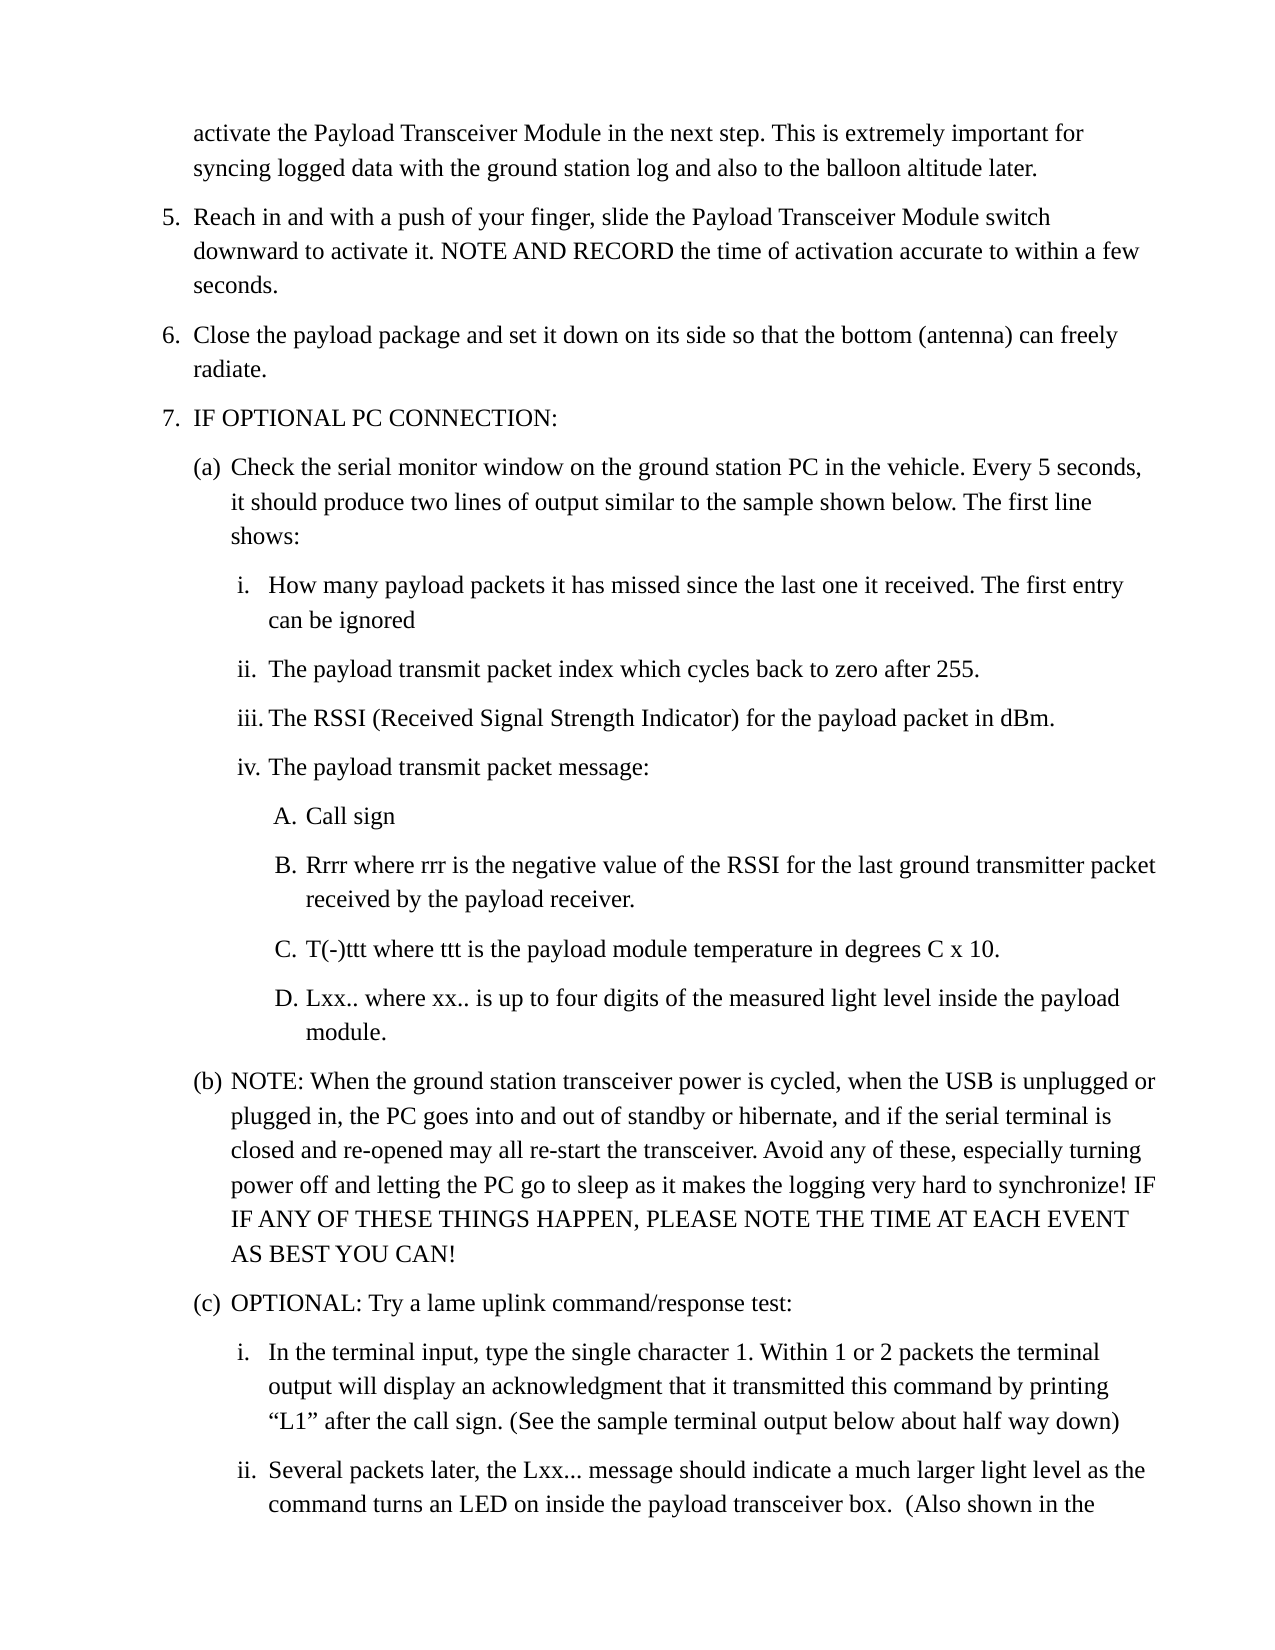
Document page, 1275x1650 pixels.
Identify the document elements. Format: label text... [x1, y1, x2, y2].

list OPTIONAL: Try a lame uplink command/response test: [193, 1288, 1157, 1316]
list In the terminal input, type the single character 1. Within 1 or 2 packets the terminal output will display an acknowledgment that it transmitted this command by printing “L1” after the call sign. (See the sample terminal output below about half way down) [231, 1337, 1157, 1434]
list Lxx.. where xx.. is up to four digits of the measured light level inside the payload module. [268, 983, 1157, 1046]
list The RSSI (Received Signal Strength Indicator) for the payload packet in dBm. [231, 703, 1157, 732]
list Close the payload package and set it down on its side so that the bottom (antenna) can freely radiate. [156, 320, 1157, 383]
list Several packets later, the Lxx... message should indicate a much larger light level as the command turns an LED on inside the payload transceiver box. (Also shown in the [231, 1455, 1157, 1518]
list How many payload packets it has missed since the last one it received. The first entry can be ignored [231, 570, 1157, 633]
list NOTE: When the ground station transceiver power is cycled, when the USB is unplugged or plugged in, the PC goes into and out of standby or hibernate, and if the serial terminal is closed and re-opened may all re-start the transceiver. Avoid any of these, especially turning power off and letting the PC go to sleep as it makes the logging very hard to synchronize! IF IF ANY OF THESE THINGS HAPPEN, PLEASE NOTE THE TIME AT EACH EVENT AS BEST YOU CAN! [193, 1066, 1157, 1267]
list The payload transmit packet message: [231, 752, 1157, 781]
list Call sign [268, 801, 1157, 830]
list Reach in and with a push of your finger, slide the Payload Transceiver Module switch downward to activate it. NOTE AND RECORD the time of activation accurate to within a few seconds. [156, 202, 1157, 299]
list Check the serial monitor window on the ground station PC in the vehicle. Every 5 seconds, it should produce two lines of output similar to the sample shown below. The first line shows: [193, 452, 1157, 550]
list T(-)ttt where ttt is the payload module temperature in degrees C x 10. [268, 934, 1157, 962]
list activate the Payload Transceiver Module in the next step. This is extremely important for syncing logged data with the ground station log and also to the balloon altitude later. [156, 118, 1157, 181]
list IF OPTIONAL PC CONNECTION: [156, 403, 1157, 432]
list The payload transmit packet index which cycles back to zero after 255. [231, 654, 1157, 683]
list Rrrr where rrr is the negative value of the RSSI for the last ground transmitter packet received by the payload receiver. [268, 850, 1157, 913]
